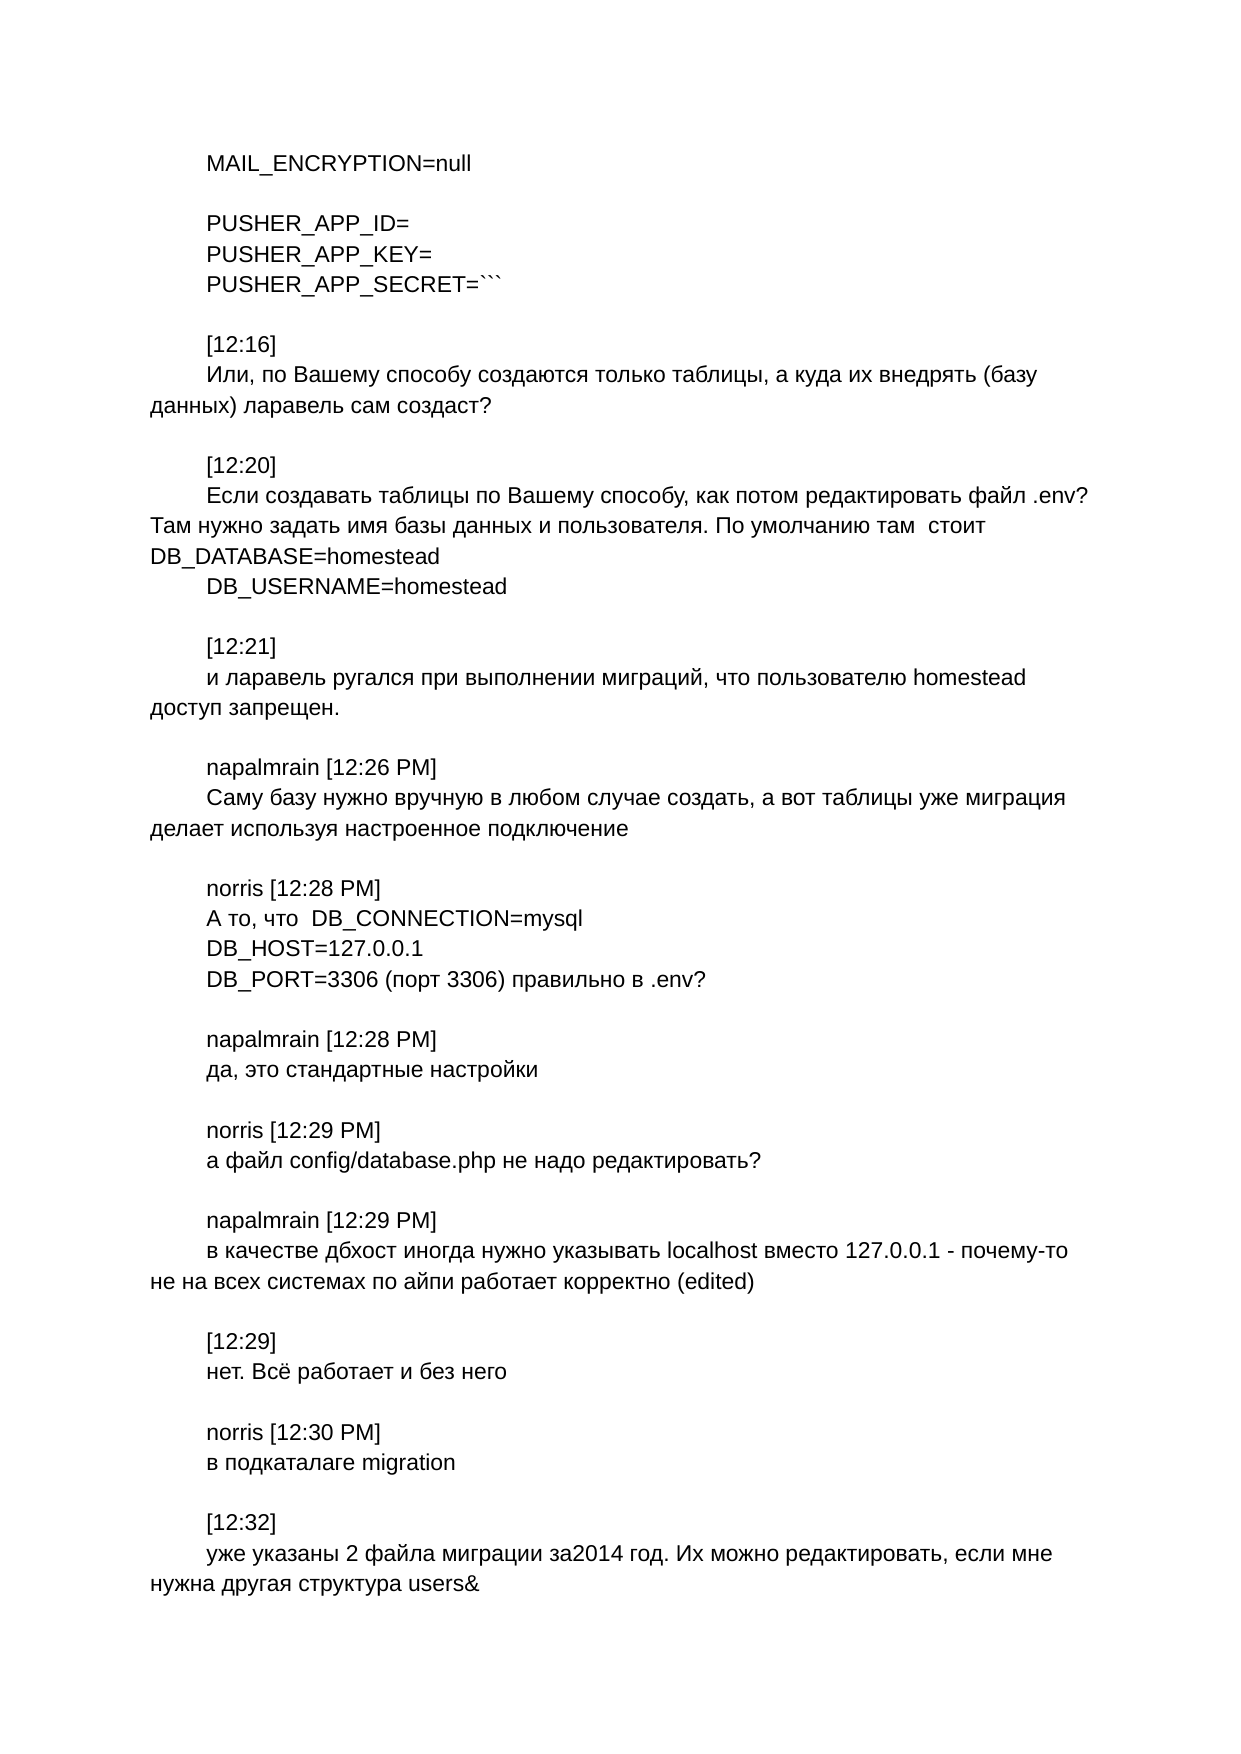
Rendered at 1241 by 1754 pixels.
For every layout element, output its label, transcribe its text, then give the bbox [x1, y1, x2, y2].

text norris [12:30 PM] [150, 1419, 1090, 1445]
text PUSHER_APP_KEY= [150, 241, 1090, 267]
text уже указаны 2 файла миграции за2014 год. Их можно редактировать, если мне нужна другая структура users& [150, 1539, 1090, 1596]
text А то, что DB_CONNECTION=mysql [150, 905, 1090, 932]
text [12:16] [150, 331, 1090, 358]
text нет. Всё работает и без него [150, 1358, 1090, 1385]
text Если создавать таблицы по Вашему способу, как потом редактировать файл .env? Там нужно задать имя базы данных и пользователя. По умолчанию там стоит DB_DATABASE=homestead [150, 482, 1090, 569]
text да, это стандартные настройки [150, 1056, 1090, 1083]
text а файл config/database.php не надо редактировать? [150, 1147, 1090, 1173]
text PUSHER_APP_SECRET=``` [150, 271, 1090, 297]
text и ларавель ругался при выполнении миграций, что пользователю homestead доступ запрещен. [150, 663, 1090, 720]
text в качестве дбхост иногда нужно указывать localhost вместо 127.0.0.1 - почему-то не на всех системах по айпи работает корректно (edited) [150, 1237, 1090, 1294]
text DB_USERNAME=homestead [150, 573, 1090, 599]
text DB_HOST=127.0.0.1 [150, 935, 1090, 962]
text MAIL_ENCRYPTION=null [150, 150, 1090, 176]
text PUSHER_APP_ID= [150, 210, 1090, 237]
text napalmrain [12:28 PM] [150, 1026, 1090, 1052]
text norris [12:28 PM] [150, 875, 1090, 901]
text [12:21] [150, 633, 1090, 660]
text в подкаталаге migration [150, 1449, 1090, 1475]
text [12:29] [150, 1328, 1090, 1354]
text [12:20] [150, 452, 1090, 478]
text Саму базу нужно вручную в любом случае создать, а вот таблицы уже миграция делает используя настроенное подключение [150, 784, 1090, 841]
text norris [12:29 PM] [150, 1117, 1090, 1143]
text Или, по Вашему способу создаются только таблицы, а куда их внедрять (базу данных) ларавель сам создаст? [150, 361, 1090, 418]
text DB_PORT=3306 (порт 3306) правильно в .env? [150, 966, 1090, 992]
text napalmrain [12:26 PM] [150, 754, 1090, 781]
text napalmrain [12:29 PM] [150, 1207, 1090, 1234]
text [12:32] [150, 1509, 1090, 1536]
